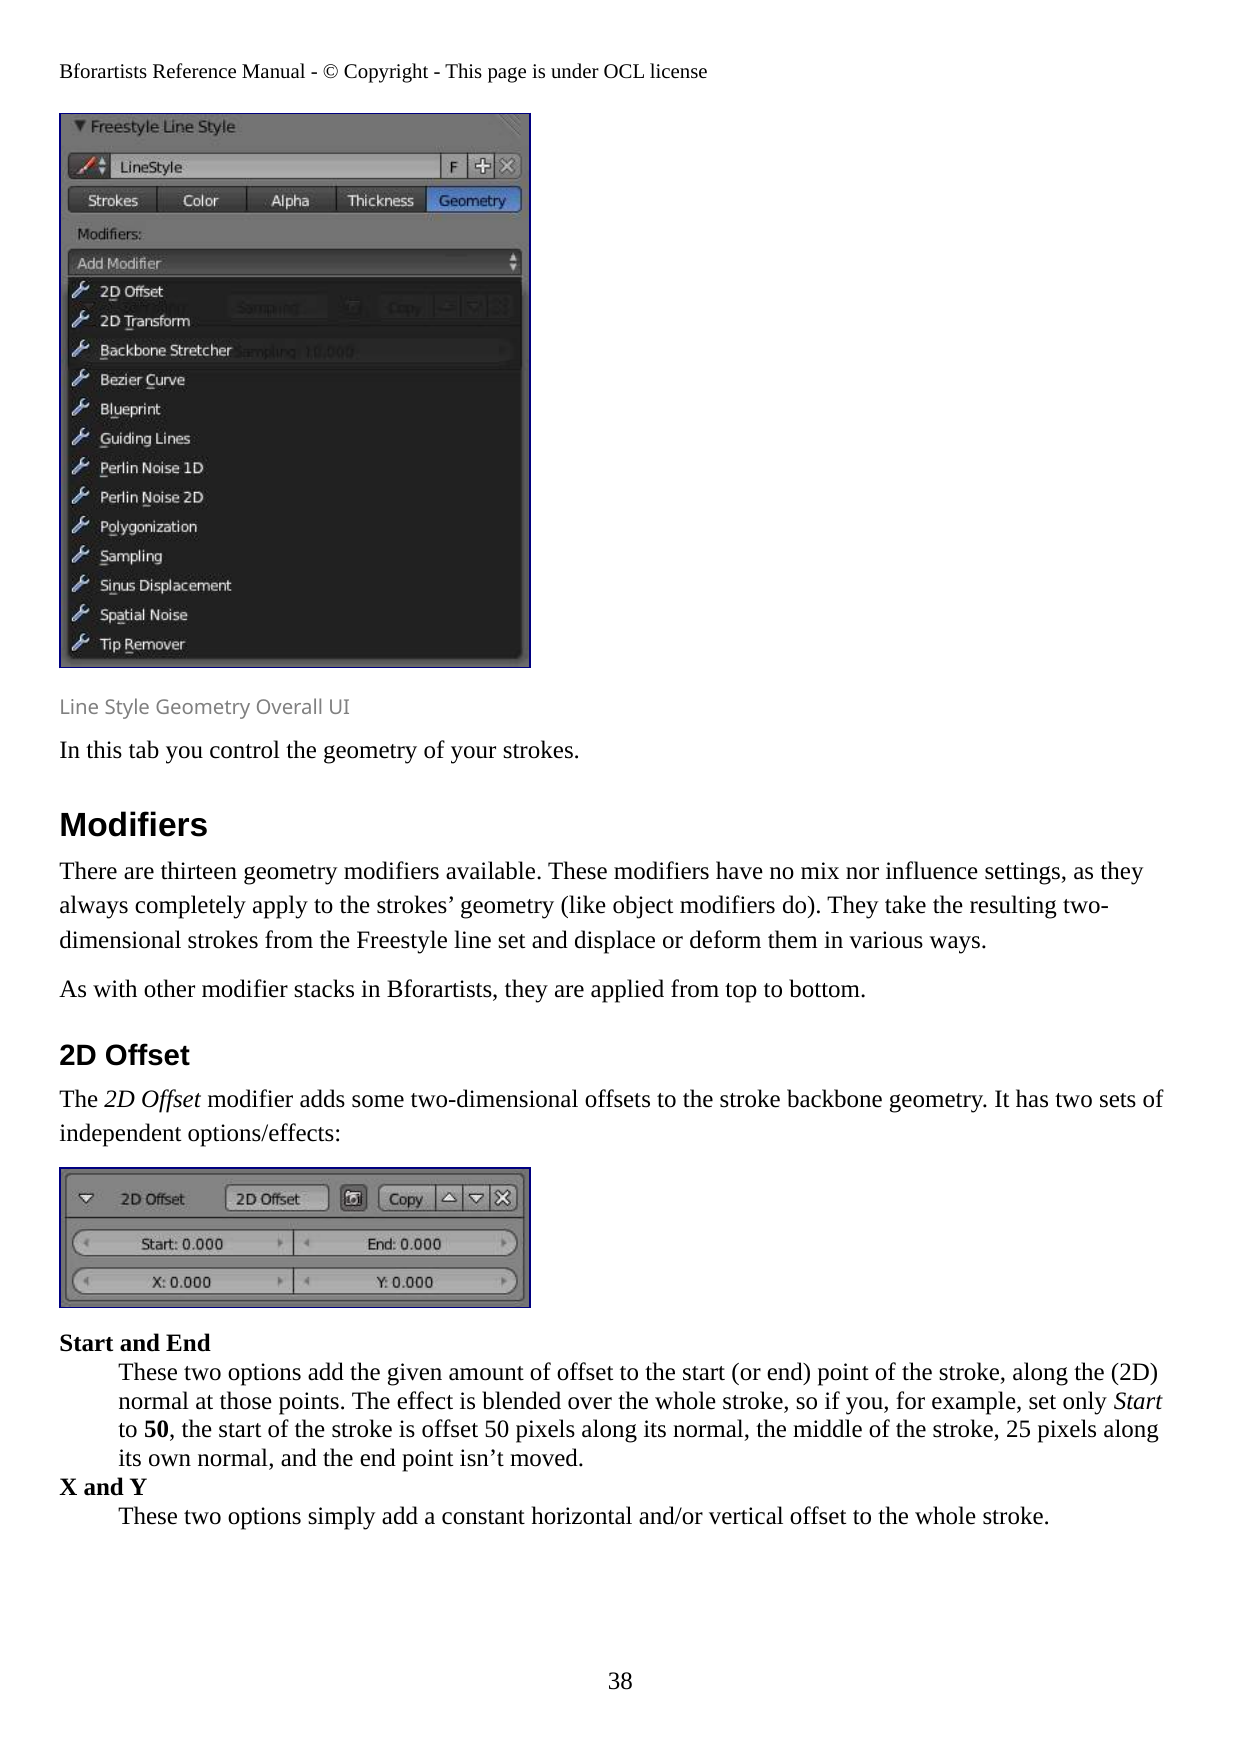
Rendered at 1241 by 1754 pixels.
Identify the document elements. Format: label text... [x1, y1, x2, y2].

list These two options add the given amount of offset to the start (or end) point of the stroke, along the (2D) normal at those points. The effect is blended over the whole stroke, so if you, for example, set only Start to 50, the start of the stroke is offset 50 pixels along its normal, the middle of the stroke, 25 pixels along its own normal, and the end point isn’t moved. [118, 1357, 1181, 1472]
subtitle 2D Offset [59, 1037, 1181, 1071]
subtitle X and Y [59, 1472, 1181, 1501]
picture [61, 1169, 529, 1307]
text The 2D Offset modifier adds some two-dimensional offsets to the stroke backbone geometry. It has two sets of independent options/effects: [59, 1084, 1181, 1147]
picture [61, 114, 529, 667]
subtitle Start and End [59, 1328, 1181, 1357]
text As with other modifier stacks in Bforartists, they are applied from top to bottom. [59, 974, 1181, 1002]
text In this tab you control the geometry of your strokes. [59, 735, 1181, 763]
list These two options simply add a constant horizontal and/or vertical offset to the whole stroke. [118, 1501, 1181, 1529]
subtitle Modifiers [59, 804, 1181, 843]
text There are thirteen geometry modifiers available. These modifiers have no mix nor influence settings, as they always completely apply to the strokes’ geometry (like object modifiers do). They take the resulting two-dimensional strokes from the Freestyle line set and displace or deform them in various ways. [59, 856, 1181, 953]
text Line Style Geometry Overall UI [59, 689, 1181, 720]
